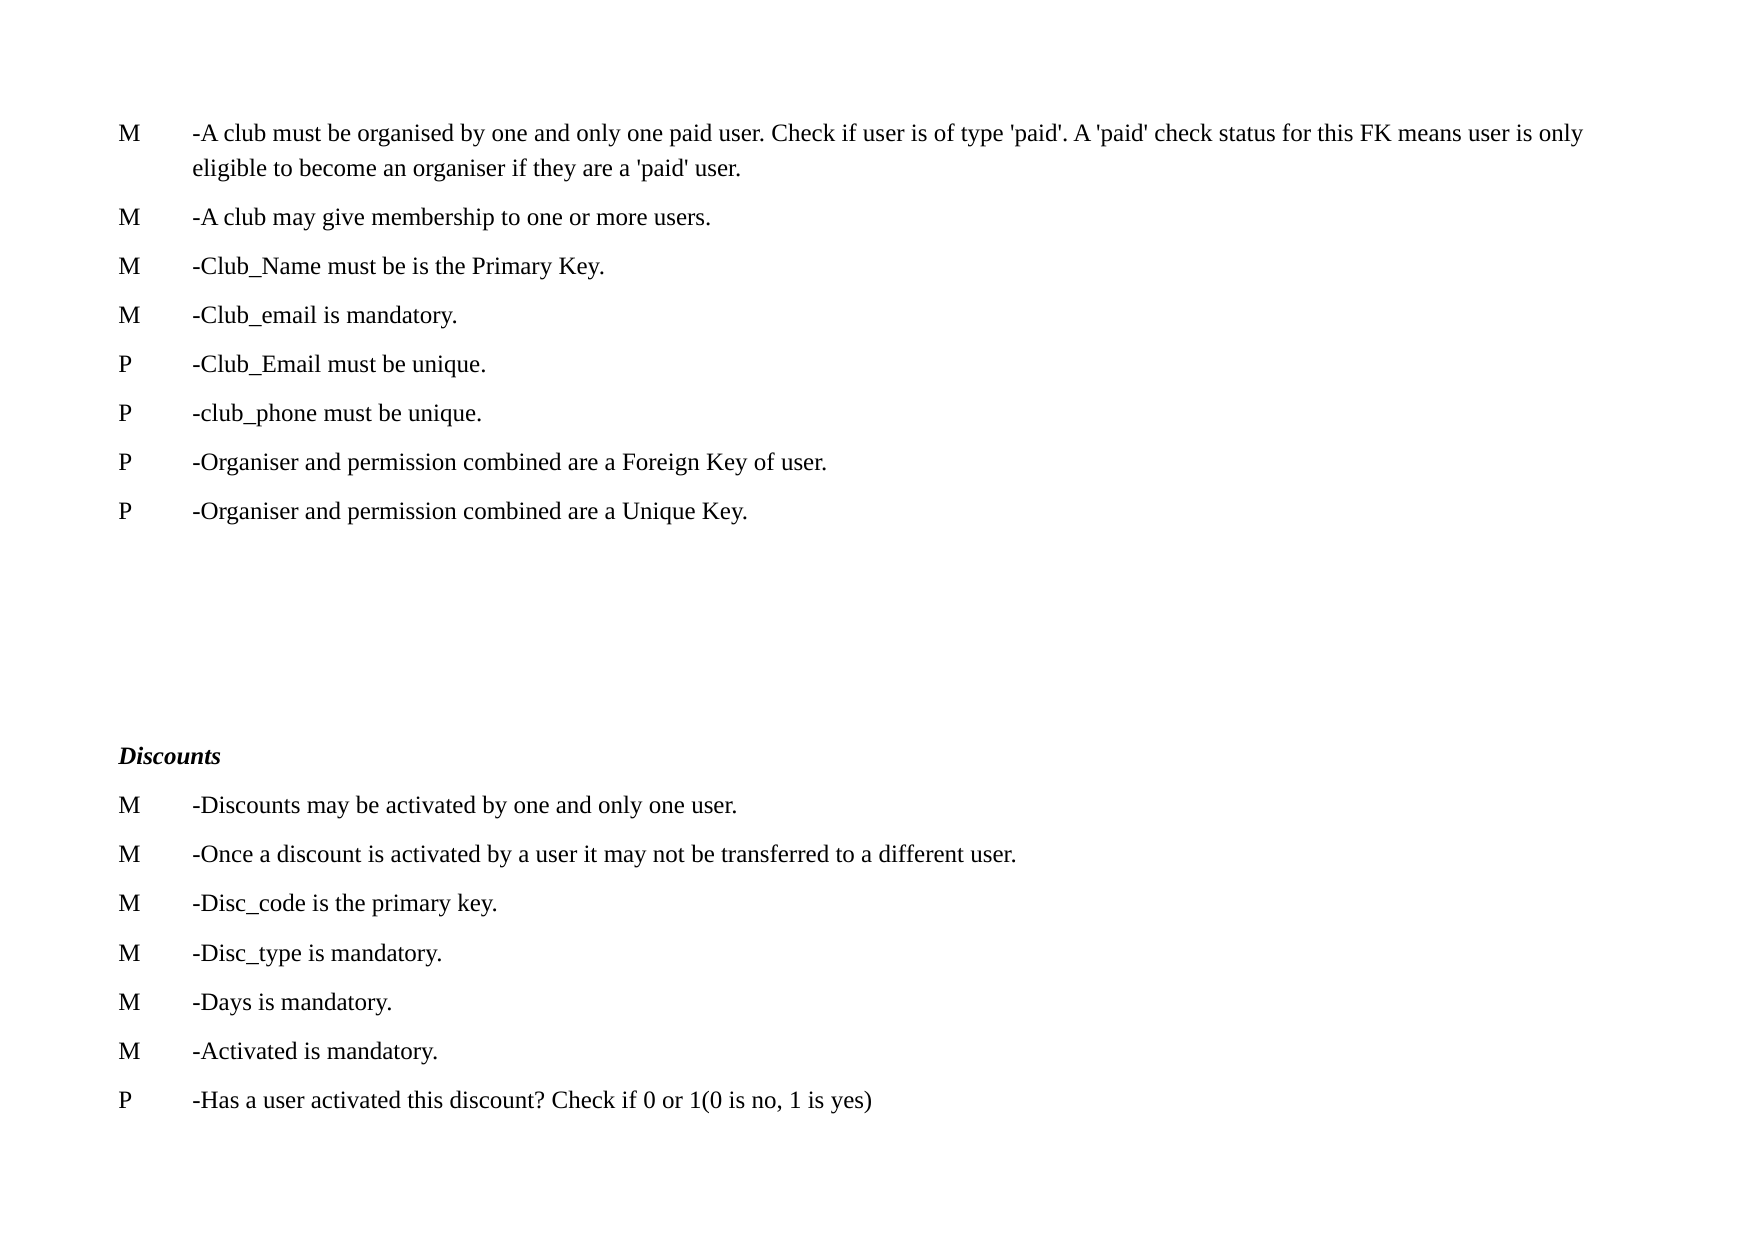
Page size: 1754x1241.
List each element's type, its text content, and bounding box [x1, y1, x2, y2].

text M -Activated is mandatory. [118, 1036, 1653, 1064]
text M -Discounts may be activated by one and only one user. [118, 790, 1653, 819]
text M -Disc_code is the primary key. [118, 888, 1653, 917]
text P -club_phone must be unique. [118, 398, 1653, 427]
text Discounts [118, 741, 1653, 770]
text P -Organiser and permission combined are a Unique Key. [118, 496, 1653, 525]
text P -Organiser and permission combined are a Foreign Key of user. [118, 447, 1653, 476]
text M -Club_Name must be is the Primary Key. [118, 251, 1653, 279]
text M -A club must be organised by one and only one paid user. Check if user is of type 'paid'. A 'paid' check status for this FK means user is only eligible to become an organiser if they are a 'paid' user. [118, 118, 1653, 181]
text M -Once a discount is activated by a user it may not be transferred to a different user. [118, 839, 1653, 868]
text M -Days is mandatory. [118, 987, 1653, 1015]
text P -Has a user activated this discount? Check if 0 or 1(0 is no, 1 is yes) [118, 1085, 1653, 1113]
text P -Club_Email must be unique. [118, 349, 1653, 378]
text M -Club_email is mandatory. [118, 300, 1653, 328]
text M -Disc_type is mandatory. [118, 938, 1653, 966]
text M -A club may give membership to one or more users. [118, 202, 1653, 230]
